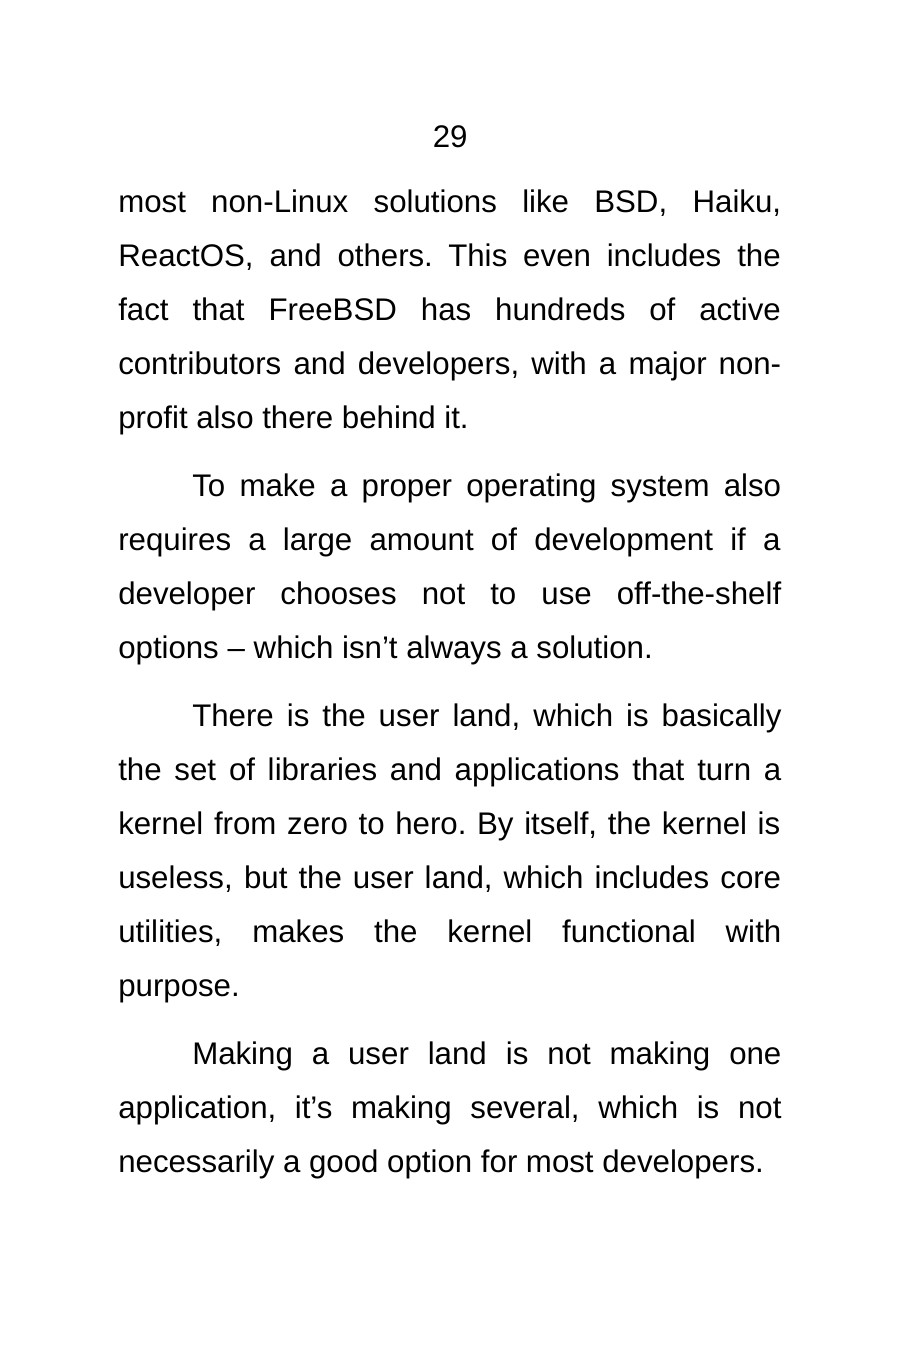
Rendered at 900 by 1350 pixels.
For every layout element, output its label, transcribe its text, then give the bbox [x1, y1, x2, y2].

text Making a user land is not making one application, it’s making several, which is not necessarily a good option for most developers. [118, 1035, 782, 1179]
text most non-Linux solutions like BSD, Haiku, ReactOS, and others. This even includes the fact that FreeBSD has hundreds of active contributors and developers, with a major non-profit also there behind it. [118, 183, 782, 435]
text There is the user land, which is basically the set of libraries and applications that turn a kernel from zero to hero. By itself, the kernel is useless, but the user land, which includes core utilities, makes the kernel functional with purpose. [118, 697, 782, 1003]
text To make a proper operating system also requires a large amount of development if a developer chooses not to use off-the-shelf options – which isn’t always a solution. [118, 467, 782, 665]
